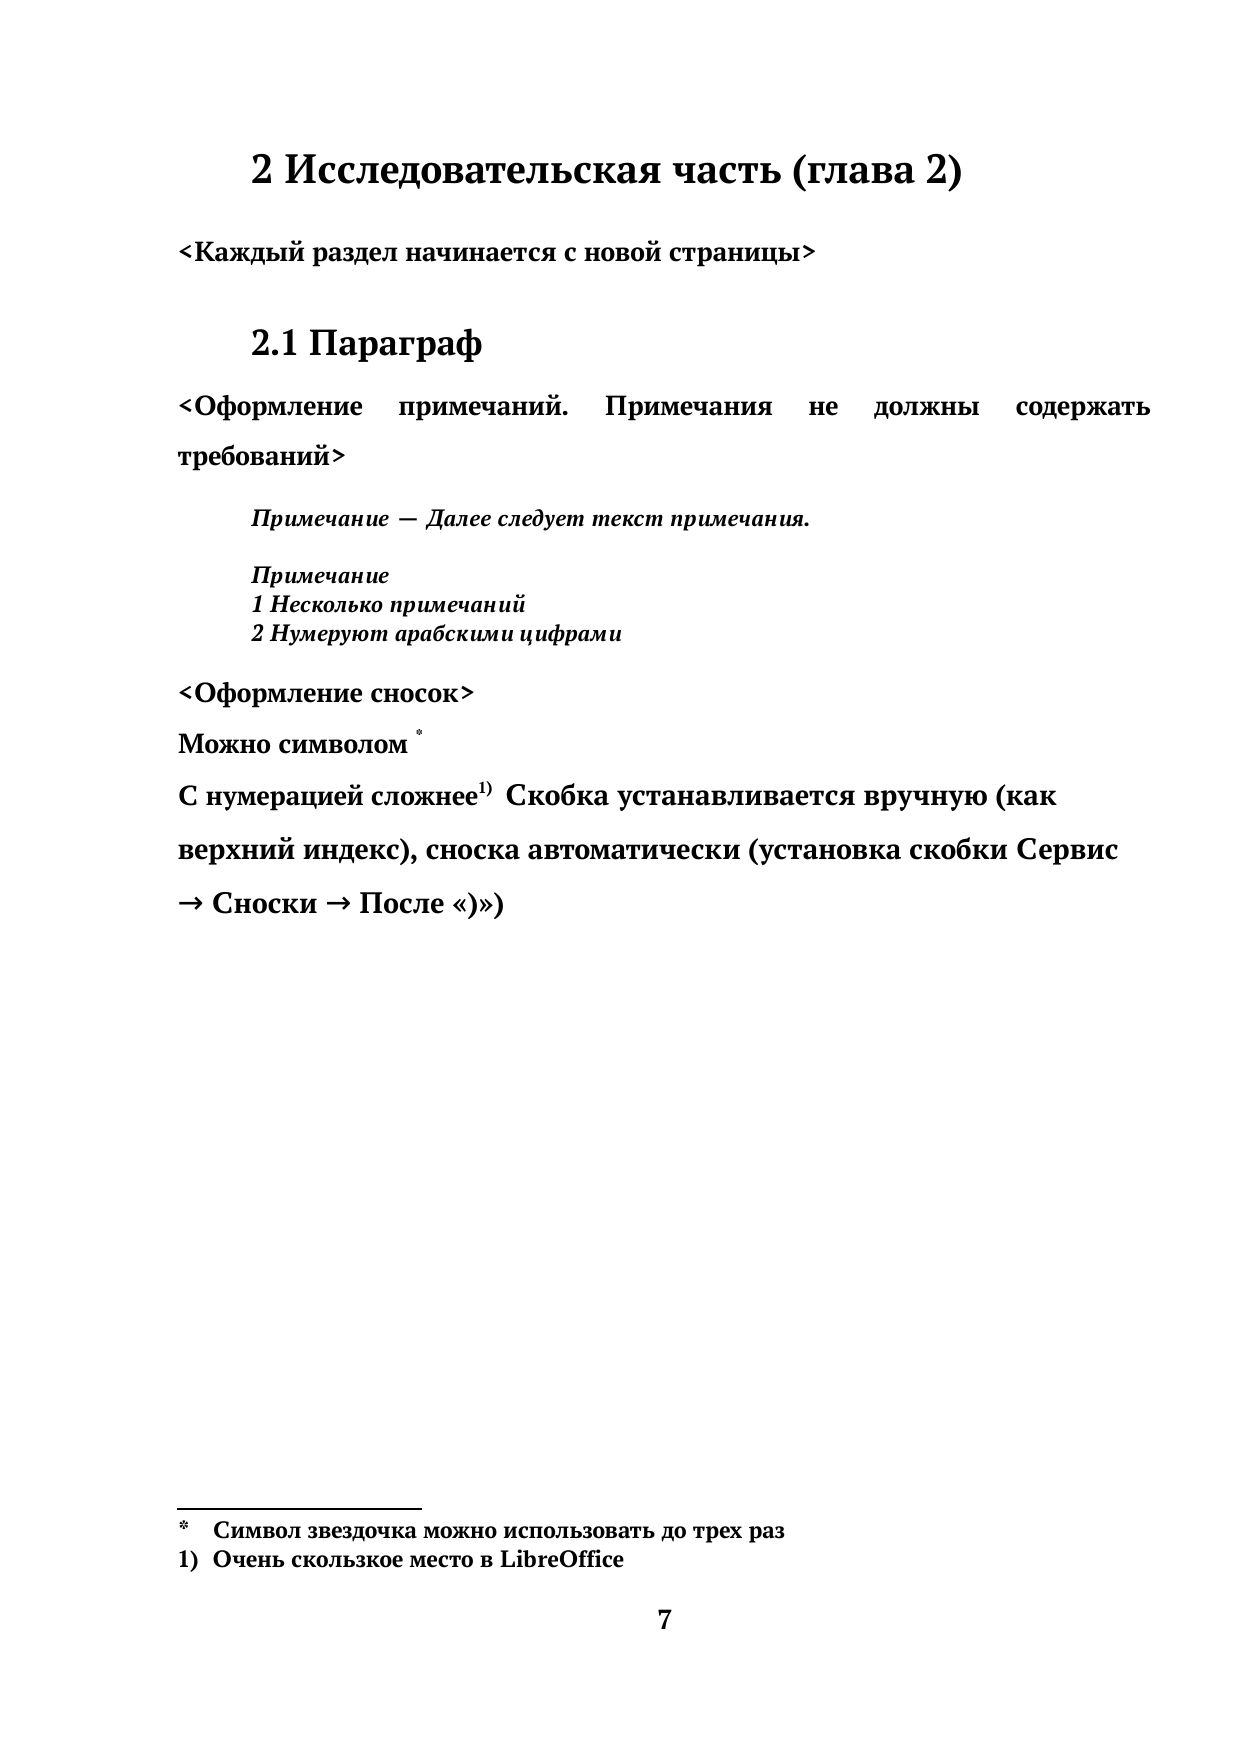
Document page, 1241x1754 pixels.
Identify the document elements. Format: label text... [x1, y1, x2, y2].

text Примечание [251, 561, 1152, 589]
text С нумерацией сложнее) Скобка устанавливается вручную (как верхний индекс), сноска автоматически (установка скобки Сервис → Сноски → После «)») [177, 776, 1152, 920]
text <Каждый раздел начинается с новой страницы> [177, 234, 1152, 268]
text <Оформление примечаний. Примечания не должны содержать требований> [177, 388, 1152, 472]
text 1 Несколько примечаний [251, 589, 1152, 618]
text Очень скользкое место в LibreOffice [177, 1544, 1152, 1573]
text 2 Нумеруют арабскими цифрами [251, 618, 1152, 647]
text Символ звездочка можно использовать до трех раз [177, 1515, 1152, 1544]
text Примечание — Далее следует текст примечания. [251, 503, 1152, 532]
text <Оформление сносок> [177, 676, 1152, 709]
text Можно символом [177, 726, 1152, 759]
subtitle 2 Исследовательская часть (глава 2) [251, 143, 1152, 193]
subtitle 2.1 Параграф [251, 320, 1152, 364]
